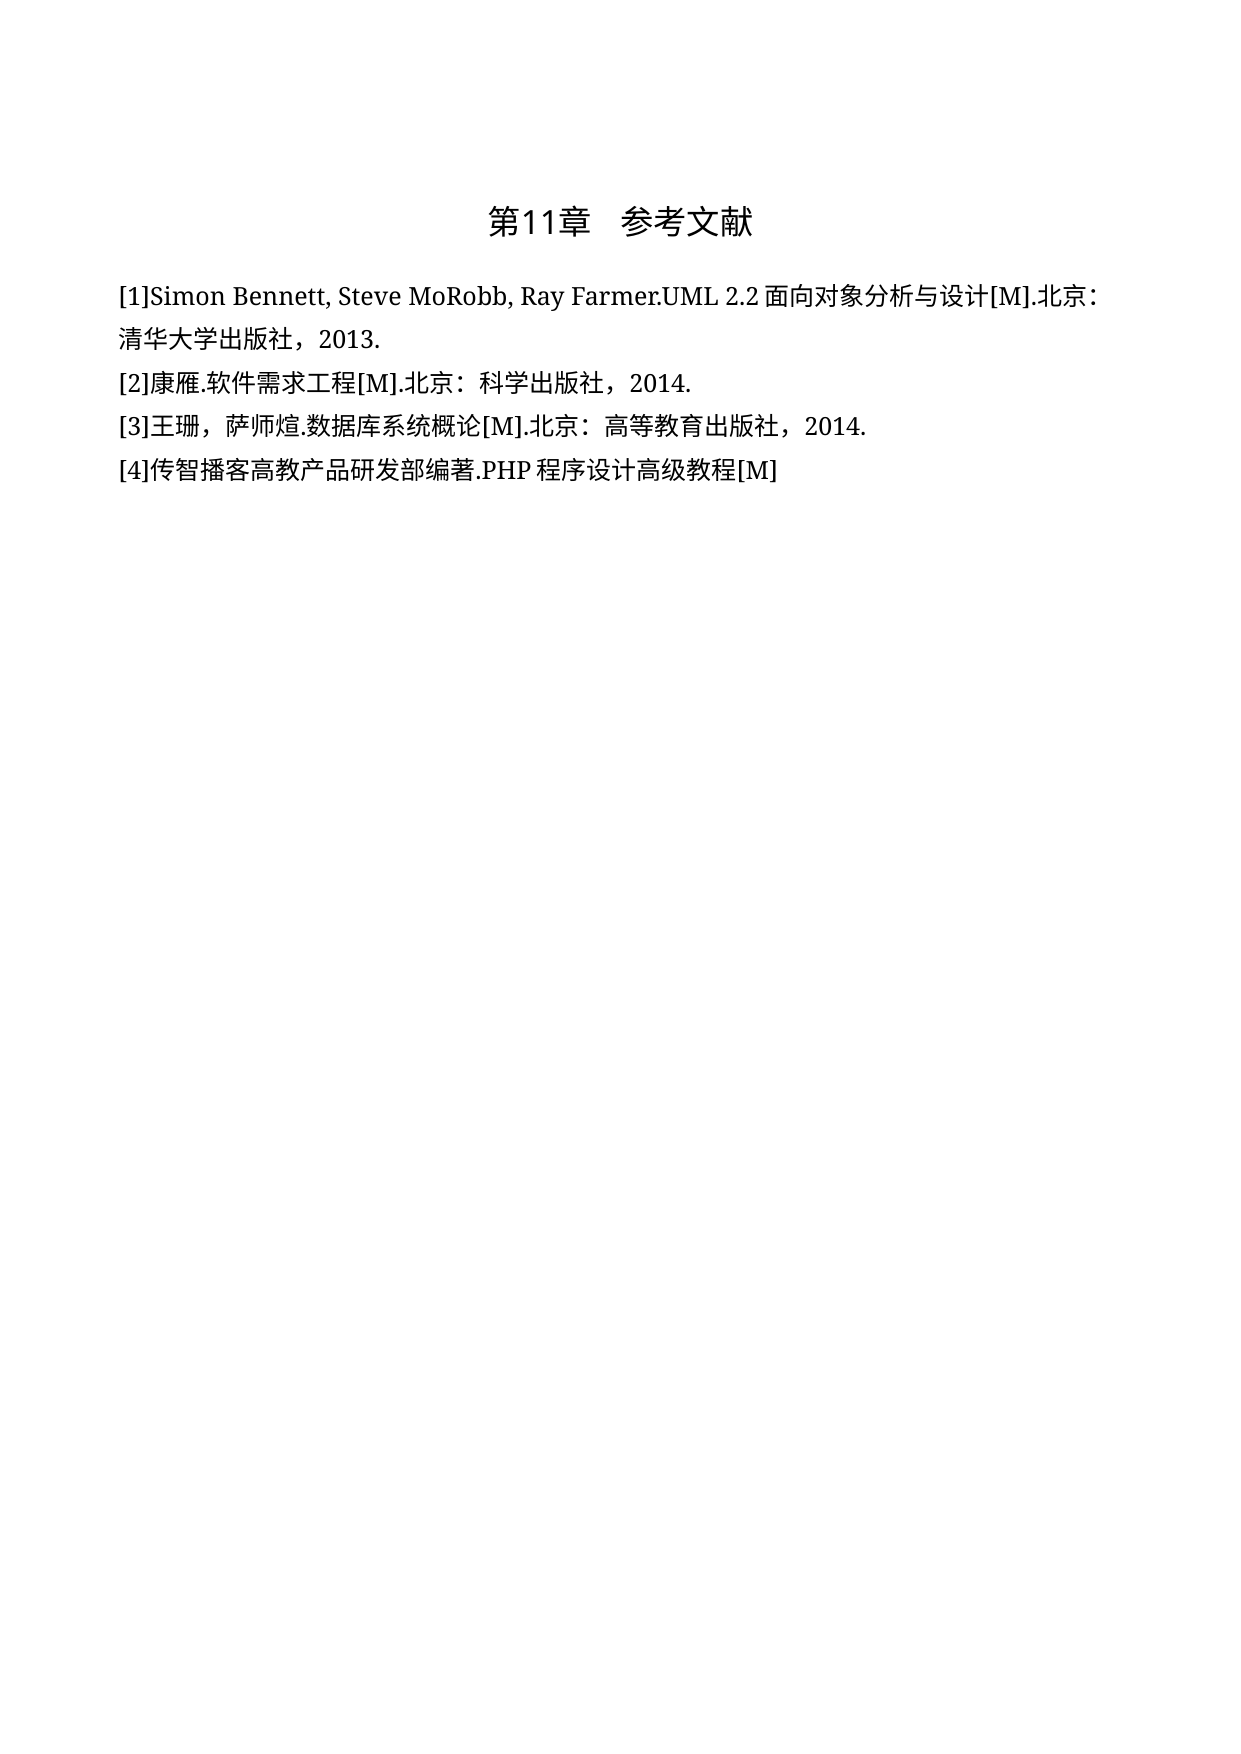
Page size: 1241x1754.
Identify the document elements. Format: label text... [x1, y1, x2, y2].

subtitle 参考文献 [118, 196, 1122, 244]
text [1]Simon Bennett, Steve MoRobb, Ray Farmer.UML 2.2面向对象分析与设计[M].北京：清华大学出版社，2013. [2]康雁.软件需求工程[M].北京：科学出版社，2014. [3]王珊，萨师煊.数据库系统概论[M].北京：高等教育出版社，2014. [4]传智播客高教产品研发部编著.PHP程序设计高级教程[M] [118, 276, 1122, 486]
